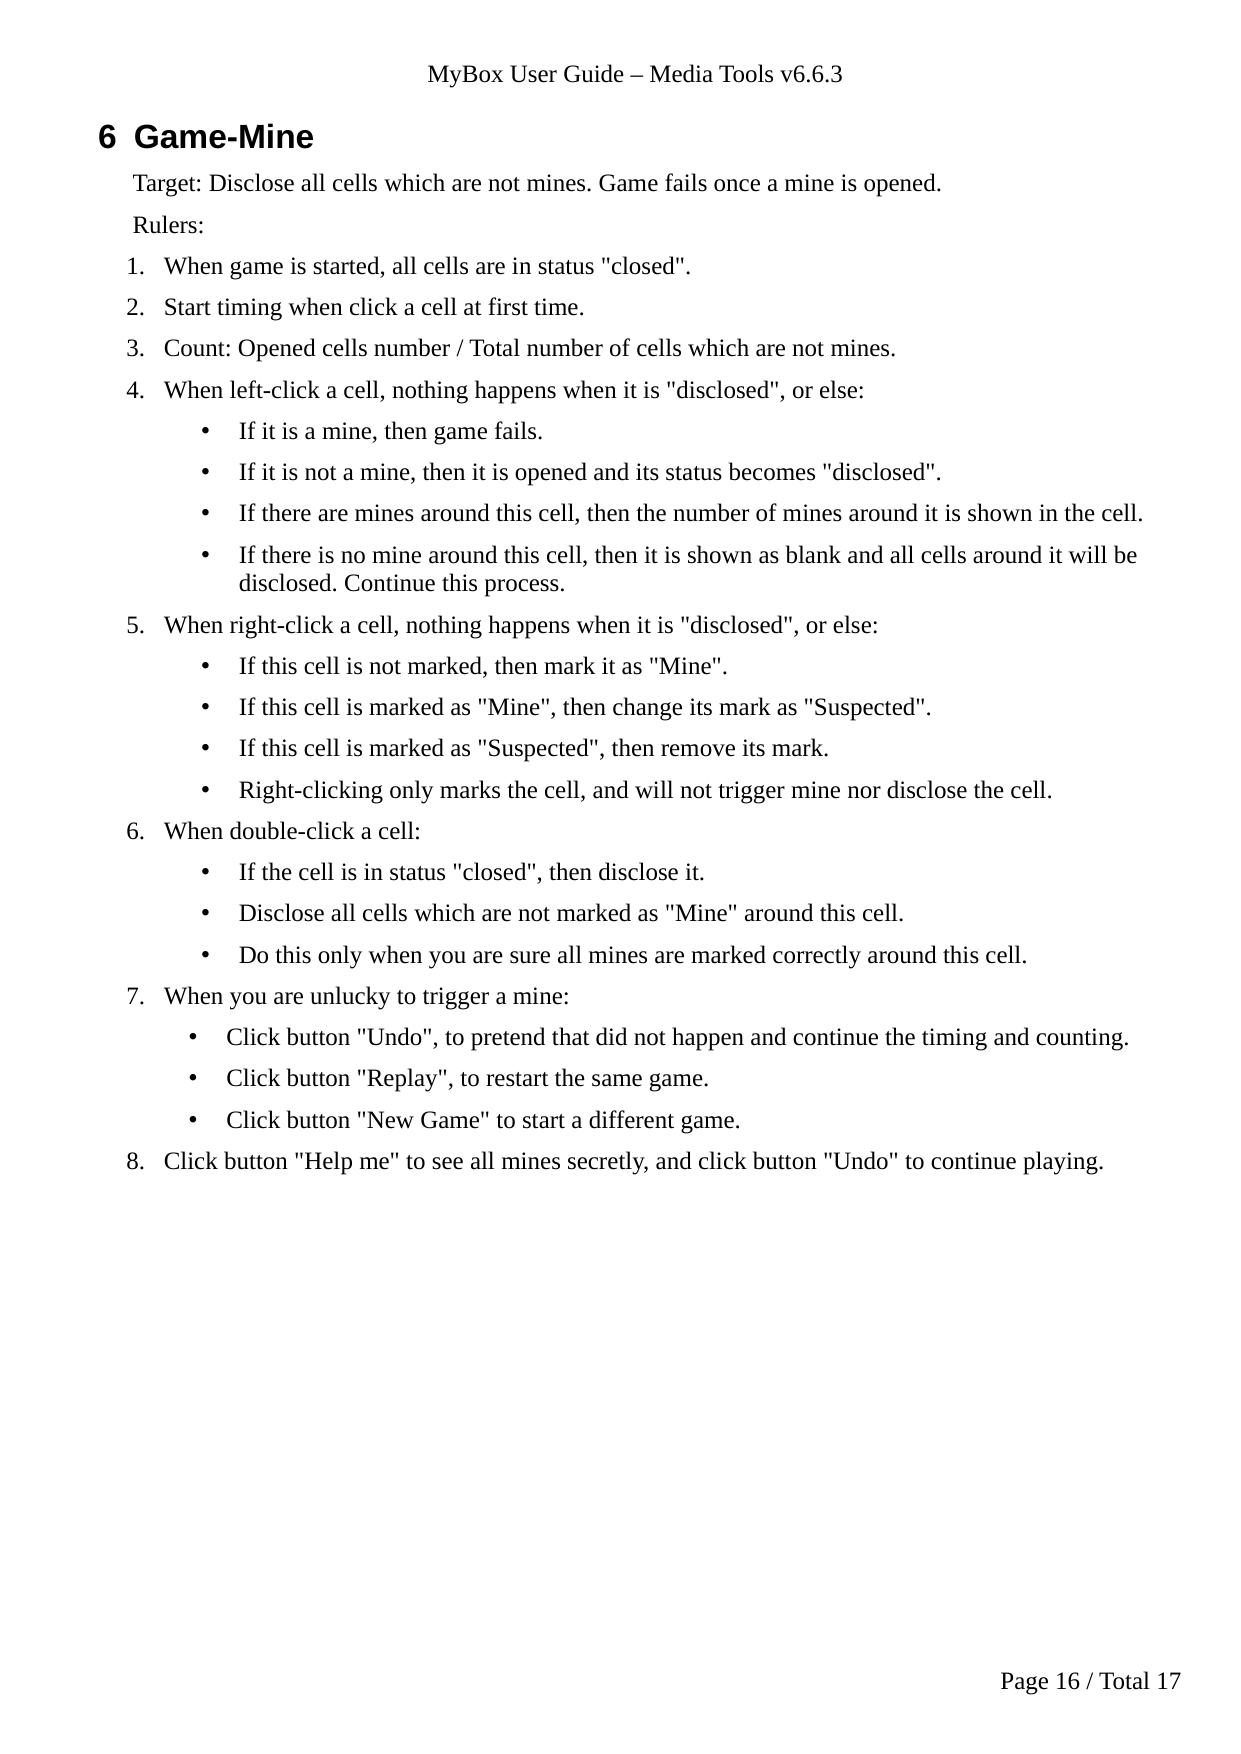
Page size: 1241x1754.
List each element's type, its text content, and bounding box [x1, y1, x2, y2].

list If there are mines around this cell, then the number of mines around it is shown in the cell. [201, 498, 1181, 527]
list When left-click a cell, nothing happens when it is "disclosed", or else: [126, 375, 1181, 403]
list If it is a mine, then game fails. [201, 416, 1181, 445]
text Target: Disclose all cells which are not mines. Game fails once a mine is opened. [88, 168, 1181, 197]
list If this cell is marked as "Suspected", then remove its mark. [201, 733, 1181, 762]
list If this cell is not marked, then mark it as "Mine". [201, 651, 1181, 680]
list Click button "New Game" to start a different game. [188, 1105, 1181, 1133]
list When right-click a cell, nothing happens when it is "disclosed", or else: [126, 610, 1181, 638]
list If it is not a mine, then it is opened and its status becomes "disclosed". [201, 457, 1181, 486]
list Disclose all cells which are not marked as "Mine" around this cell. [201, 898, 1181, 927]
list Click button "Undo", to pretend that did not happen and continue the timing and counting. [188, 1022, 1181, 1051]
list Click button "Replay", to restart the same game. [188, 1063, 1181, 1092]
list Do this only when you are sure all mines are marked correctly around this cell. [201, 940, 1181, 968]
list If the cell is in status "closed", then disclose it. [201, 857, 1181, 886]
list If this cell is marked as "Mine", then change its mark as "Suspected". [201, 692, 1181, 721]
list When double-click a cell: [126, 816, 1181, 845]
list When you are unlucky to trigger a mine: [126, 981, 1181, 1010]
list Click button "Help me" to see all mines secretly, and click button "Undo" to continue playing. [126, 1146, 1181, 1175]
list Start timing when click a cell at first time. [126, 292, 1181, 321]
text Rulers: [88, 210, 1181, 238]
list Count: Opened cells number / Total number of cells which are not mines. [126, 333, 1181, 362]
list When game is started, all cells are in status "closed". [126, 251, 1181, 280]
list If there is no mine around this cell, then it is shown as blank and all cells around it will be disclosed. Continue this process. [201, 540, 1181, 597]
list Right-clicking only marks the cell, and will not trigger mine nor disclose the cell. [201, 775, 1181, 803]
subtitle Game-Mine [88, 117, 1181, 156]
